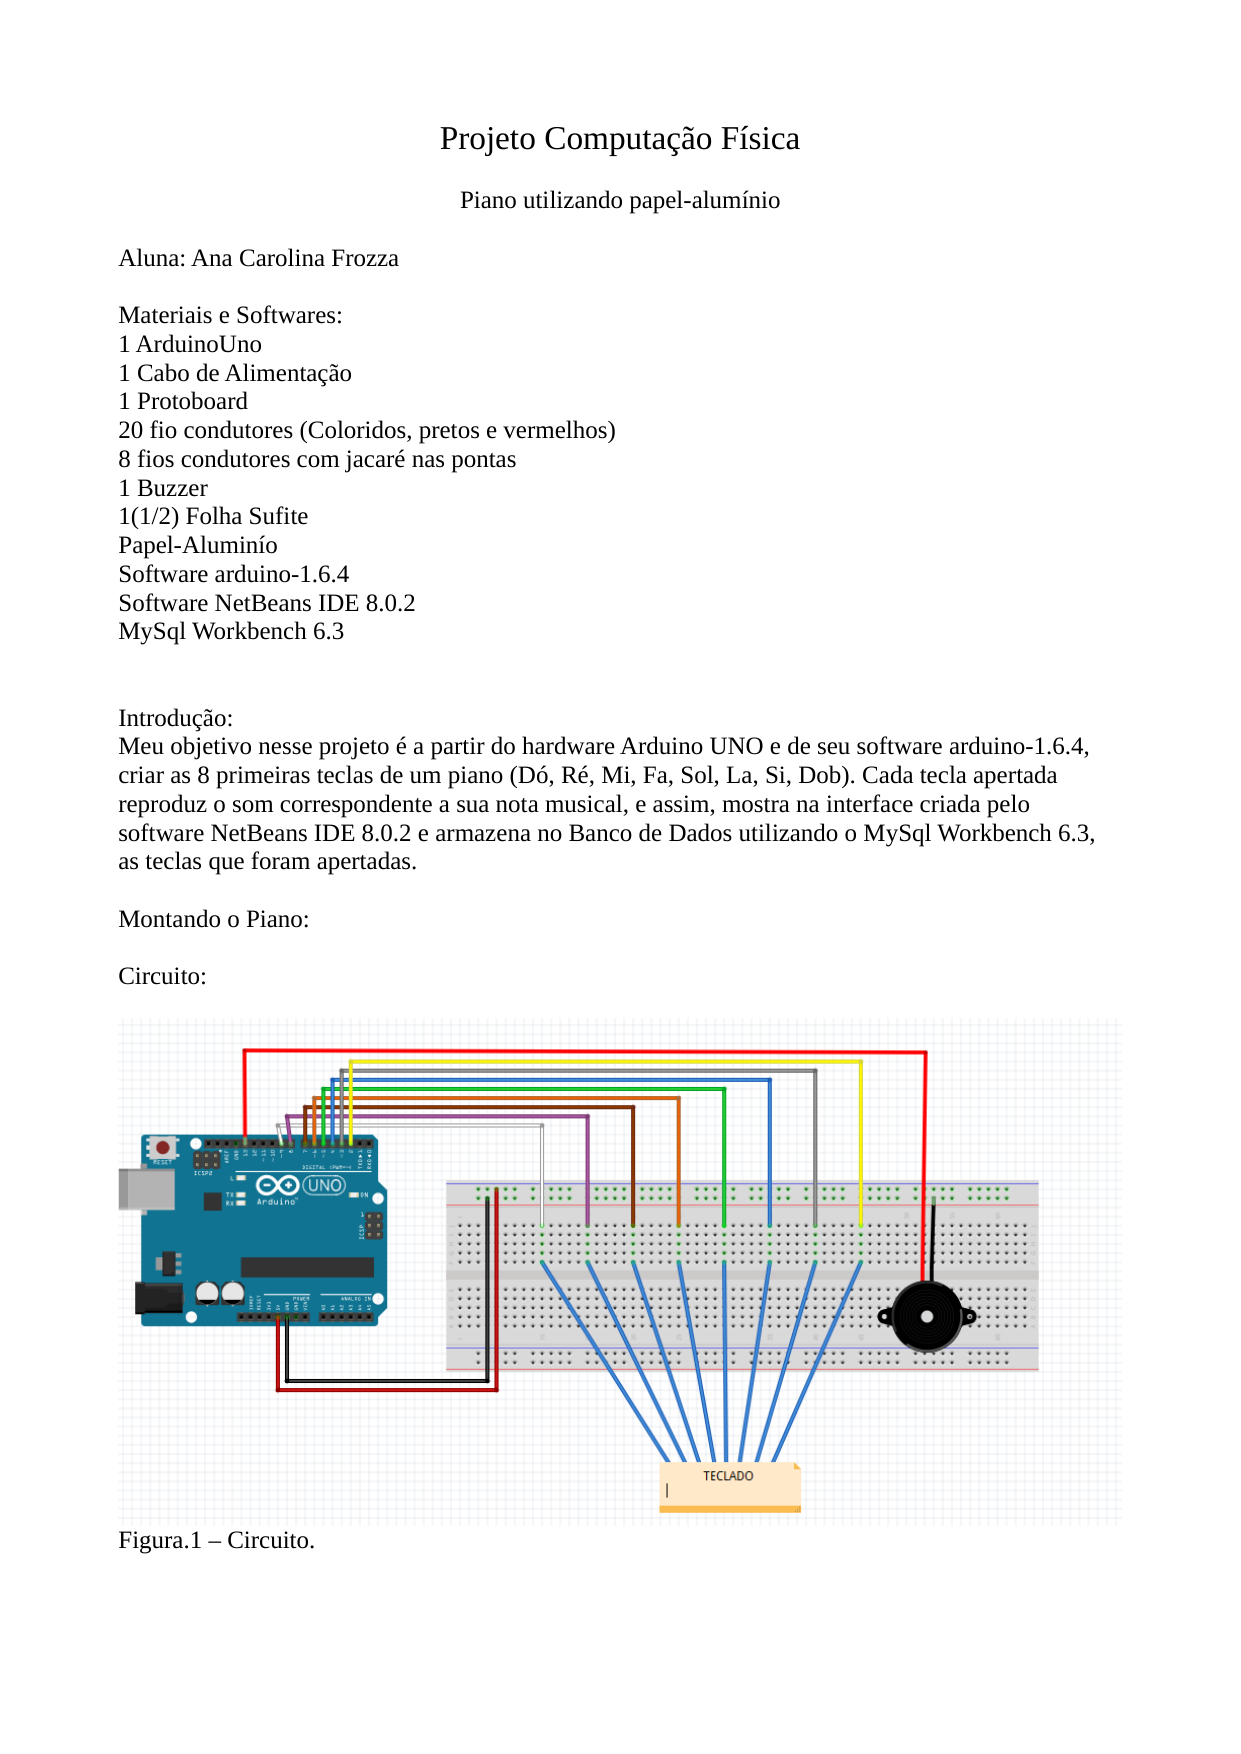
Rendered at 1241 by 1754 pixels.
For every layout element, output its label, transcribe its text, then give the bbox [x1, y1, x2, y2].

text Piano utilizando papel-alumínio [118, 185, 1122, 214]
text Software arduino-1.6.4 [118, 559, 1122, 588]
text 1 Protoboard [118, 386, 1122, 415]
text 1(1/2) Folha Sufite [118, 501, 1122, 530]
text Software NetBeans IDE 8.0.2 [118, 588, 1122, 616]
text Aluna: Ana Carolina Frozza [118, 243, 1122, 271]
text MySql Workbench 6.3 [118, 616, 1122, 645]
text 8 fios condutores com jacaré nas pontas [118, 444, 1122, 473]
text Figura.1 – Circuito. [118, 1526, 1122, 1554]
text Meu objetivo nesse projeto é a partir do hardware Arduino UNO e de seu software arduino-1.6.4, criar as 8 primeiras teclas de um piano (Dó, Ré, Mi, Fa, Sol, La, Si, Dob). Cada tecla apertada reproduz o som correspondente a sua nota musical, e assim, mostra na interface criada pelo software NetBeans IDE 8.0.2 e armazena no Banco de Dados utilizando o MySql Workbench 6.3, as teclas que foram apertadas. [118, 731, 1122, 875]
text Projeto Computação Física [118, 118, 1122, 156]
text Introdução: [118, 703, 1122, 731]
text Circuito: [118, 961, 1122, 990]
text 1 Buzzer [118, 473, 1122, 501]
text Montando o Piano: [118, 904, 1122, 933]
text Materiais e Softwares: [118, 300, 1122, 329]
text 1 Cabo de Alimentação [118, 358, 1122, 386]
picture [118, 1018, 1123, 1526]
text 1 ArduinoUno [118, 329, 1122, 358]
text 20 fio condutores (Coloridos, pretos e vermelhos) [118, 415, 1122, 444]
text Papel-Aluminío [118, 530, 1122, 559]
